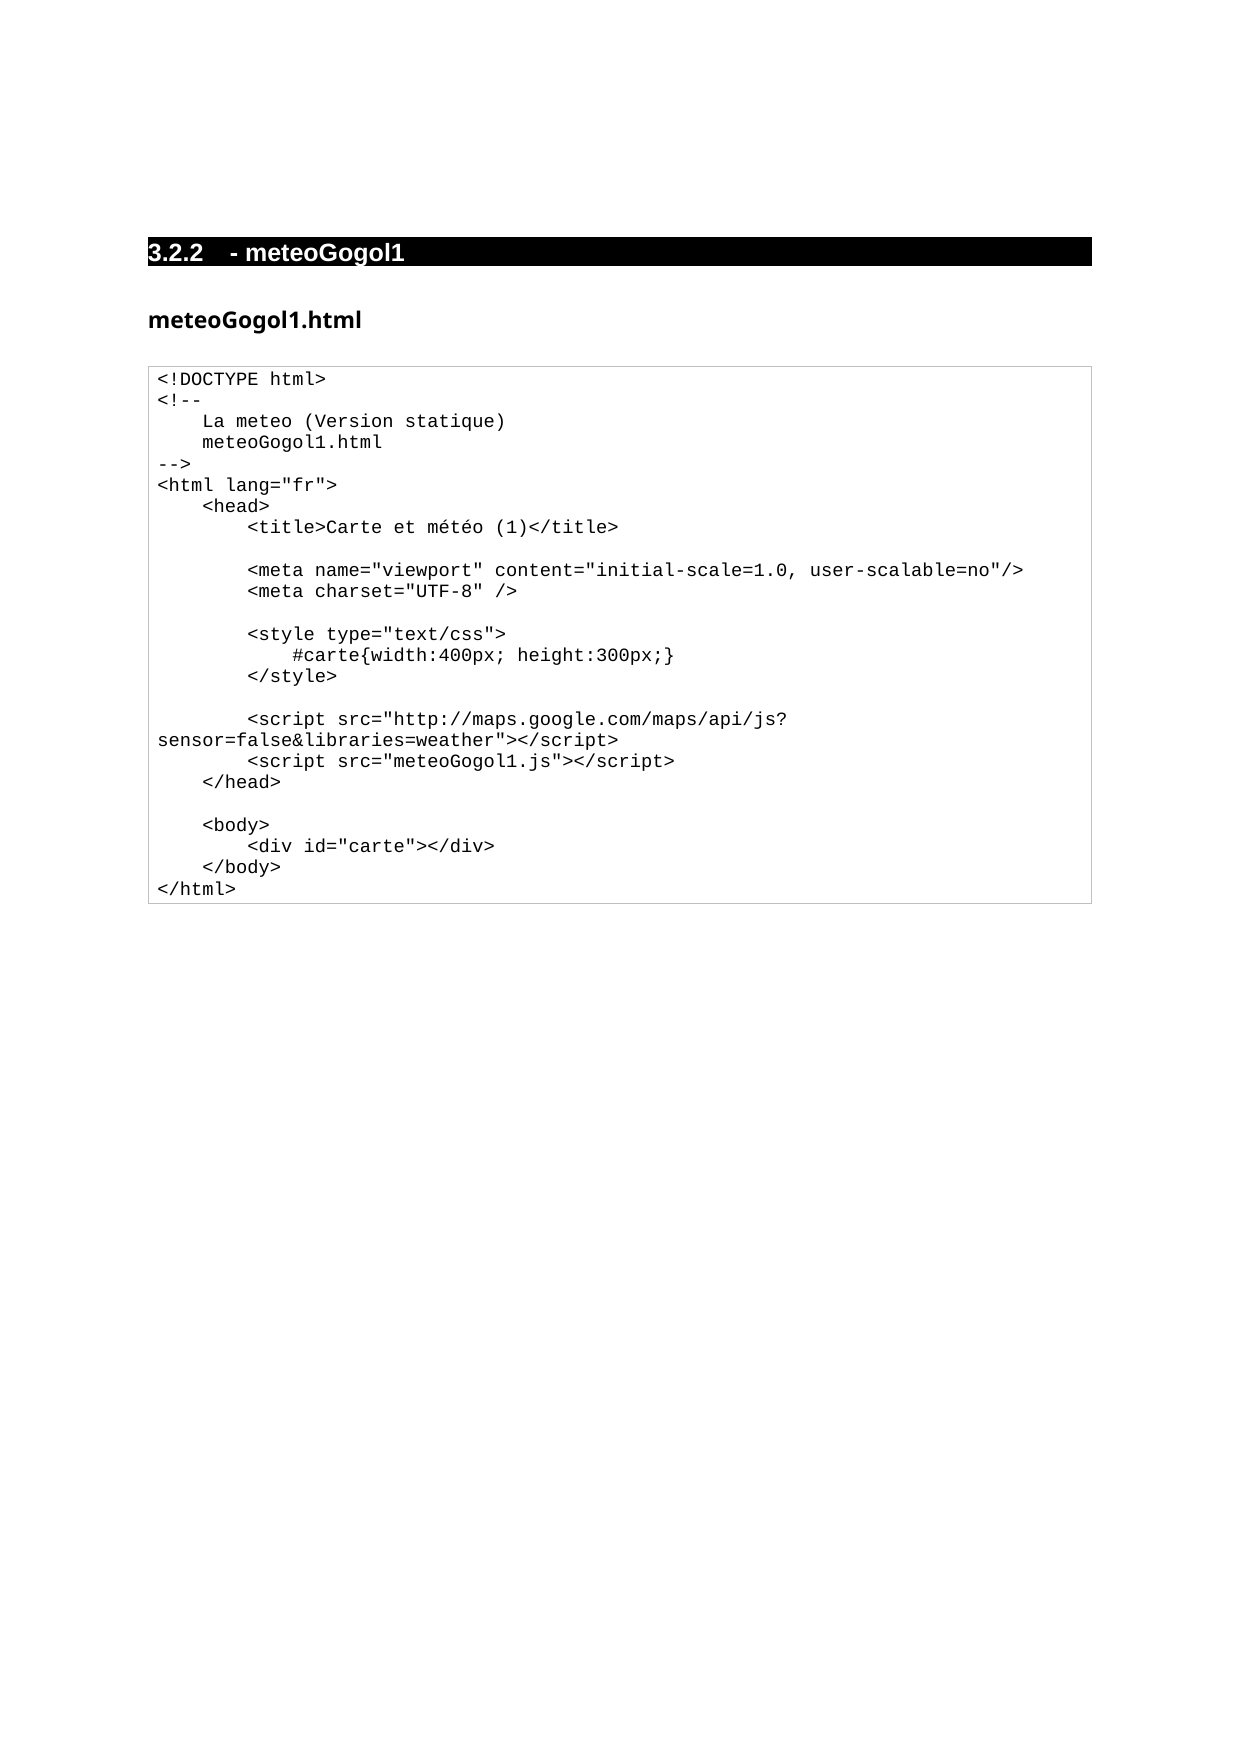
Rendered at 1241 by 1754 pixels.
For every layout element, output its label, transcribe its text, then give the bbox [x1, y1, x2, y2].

text <meta charset="UTF-8" /> [149, 579, 1091, 603]
subtitle - meteoGogol1 [148, 237, 1092, 266]
text </html> [149, 876, 1091, 903]
text <meta name="viewport" content="initial-scale=1.0, user-scalable=no"/> [149, 557, 1091, 579]
text <!-- [149, 387, 1091, 409]
text meteoGogol1.html [149, 430, 1091, 451]
text <html lang="fr"> [149, 472, 1091, 494]
text </style> [149, 664, 1091, 688]
text <style type="text/css"> [149, 621, 1091, 642]
text <head> [149, 494, 1091, 515]
text --> [149, 451, 1091, 472]
text <!DOCTYPE html> [149, 367, 1091, 387]
text <title>Carte et météo (1)</title> [149, 515, 1091, 539]
text meteoGogol1.html [148, 304, 1092, 335]
text <script src="http://maps.google.com/maps/api/js?sensor=false&libraries=weather"></script> [149, 706, 1091, 749]
text <body> [149, 812, 1091, 834]
text </body> [149, 855, 1091, 876]
text <script src="meteoGogol1.js"></script> [149, 749, 1091, 770]
text <div id="carte"></div> [149, 834, 1091, 855]
text </head> [149, 770, 1091, 794]
text La meteo (Version statique) [149, 409, 1091, 430]
text #carte{width:400px; height:300px;} [149, 642, 1091, 664]
